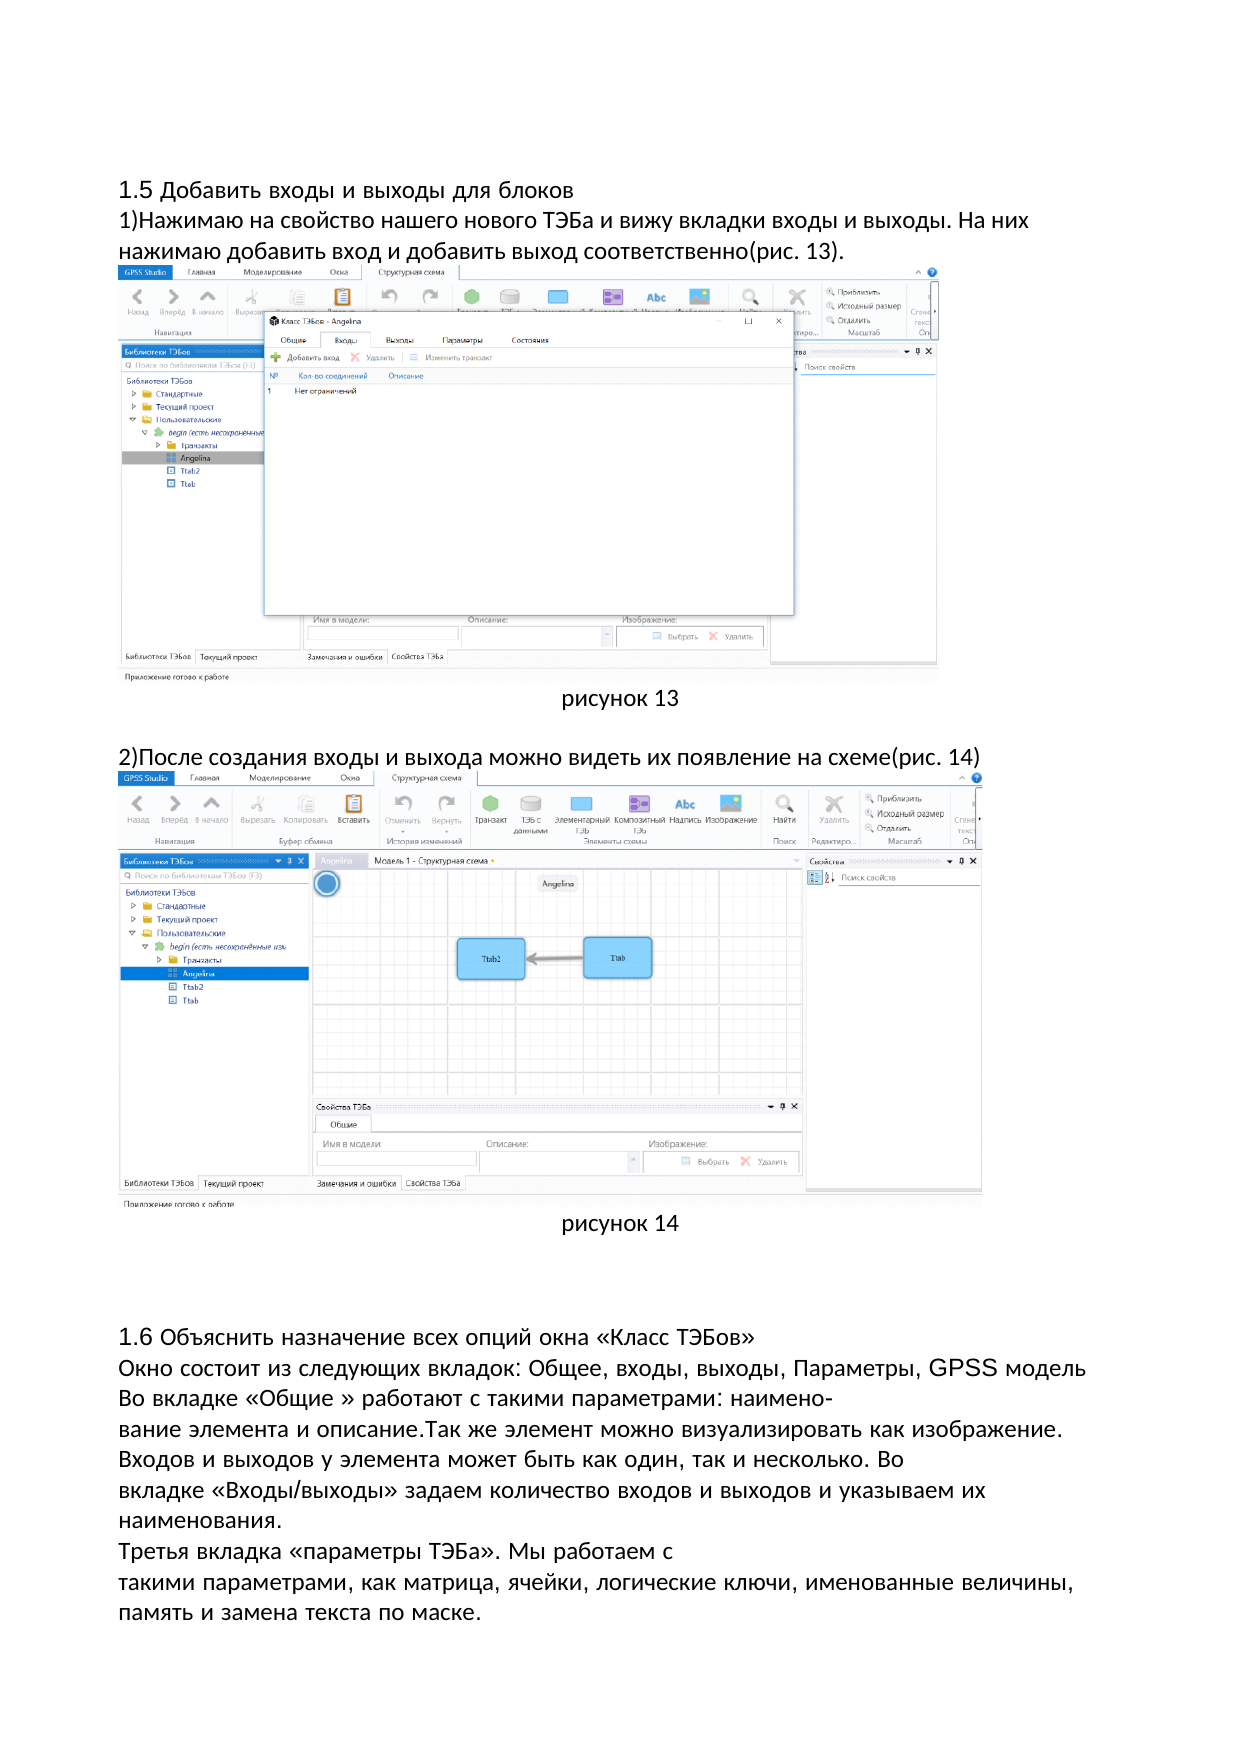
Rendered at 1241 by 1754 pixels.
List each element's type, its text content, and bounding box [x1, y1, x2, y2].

text рисунок 14 [118, 1207, 1122, 1237]
text вание элемента и описание.Так же элемент можно визуализировать как изображение. [118, 1413, 1122, 1443]
text рисунок 13 [118, 682, 1122, 713]
text вкладке «Входы/выходы» задаем количество входов и выходов и указываем их наименования. [118, 1474, 1122, 1535]
text 2)После создания входы и выхода можно видеть их появление на схеме(рис. 14) [118, 741, 1122, 771]
text Третья вкладка «параметры ТЭБа». Мы работаем с [118, 1535, 1122, 1566]
text 1.5 Добавить входы и выходы для блоков [118, 174, 1122, 205]
text 1)Нажимаю на свойство нашего нового ТЭБа и вижу вкладки входы и выходы. На них нажимаю добавить вход и добавить выход соответственно(рис. 13). [118, 205, 1122, 266]
text Во вкладке «Общие » работают с такими параметрами: наимено- [118, 1382, 1122, 1413]
text Входов и выходов у элемента может быть как один, так и несколько. Во [118, 1443, 1122, 1474]
text Окно состоит из следующих вкладок: Общее, входы, выходы, Параметры, GPSS модель [118, 1352, 1122, 1382]
text 1.6 Объяснить назначение всех опций окна «Класс ТЭБов» [118, 1321, 1122, 1352]
text такими параметрами, как матрица, ячейки, логические ключи, именованные величины, память и замена текста по маске. [118, 1566, 1122, 1627]
